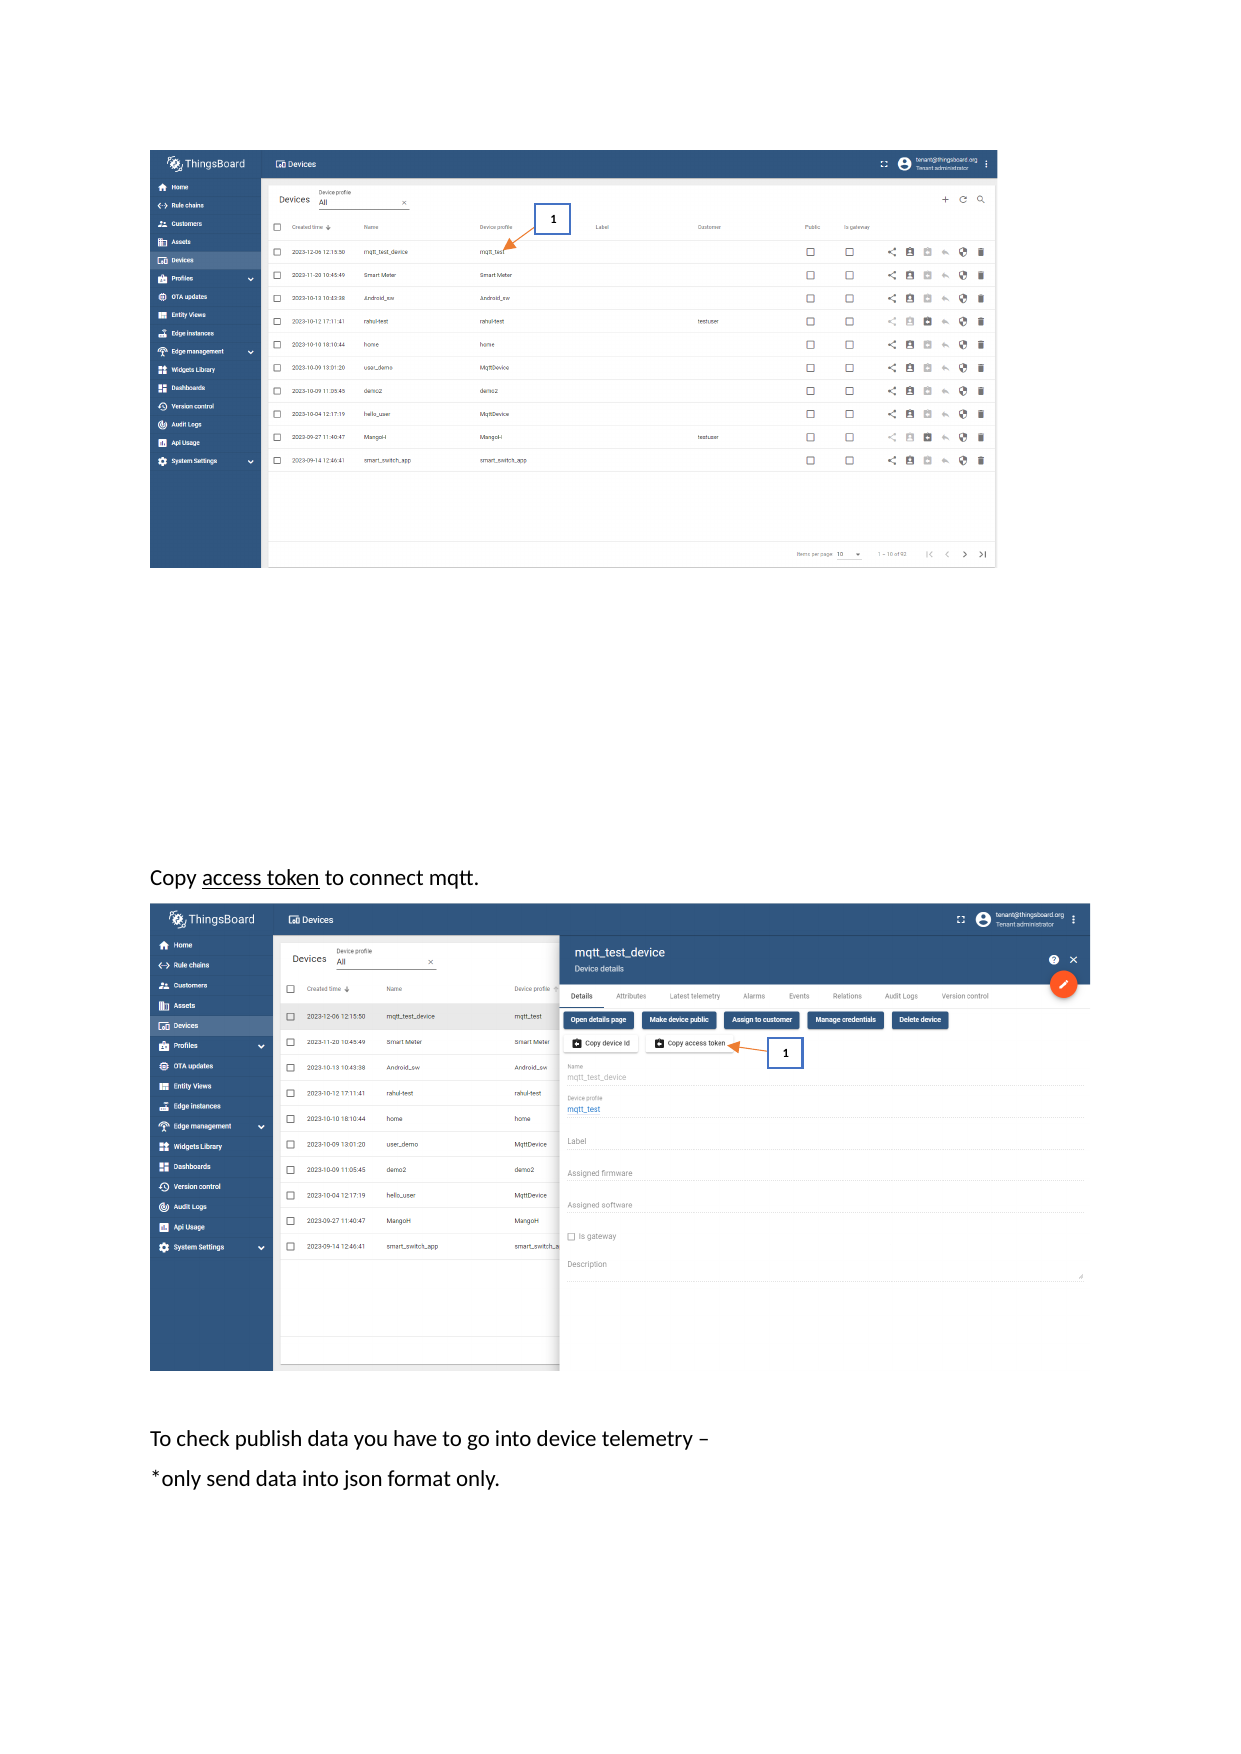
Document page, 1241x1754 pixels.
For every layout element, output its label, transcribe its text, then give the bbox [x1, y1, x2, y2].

text Copy access token to connect mqtt. [150, 863, 1090, 891]
picture [150, 903, 1091, 1371]
text To check publish data you have to go into device telemetry – [150, 1424, 1090, 1452]
picture [150, 150, 998, 568]
text *only send data into json format only. [150, 1464, 1090, 1492]
